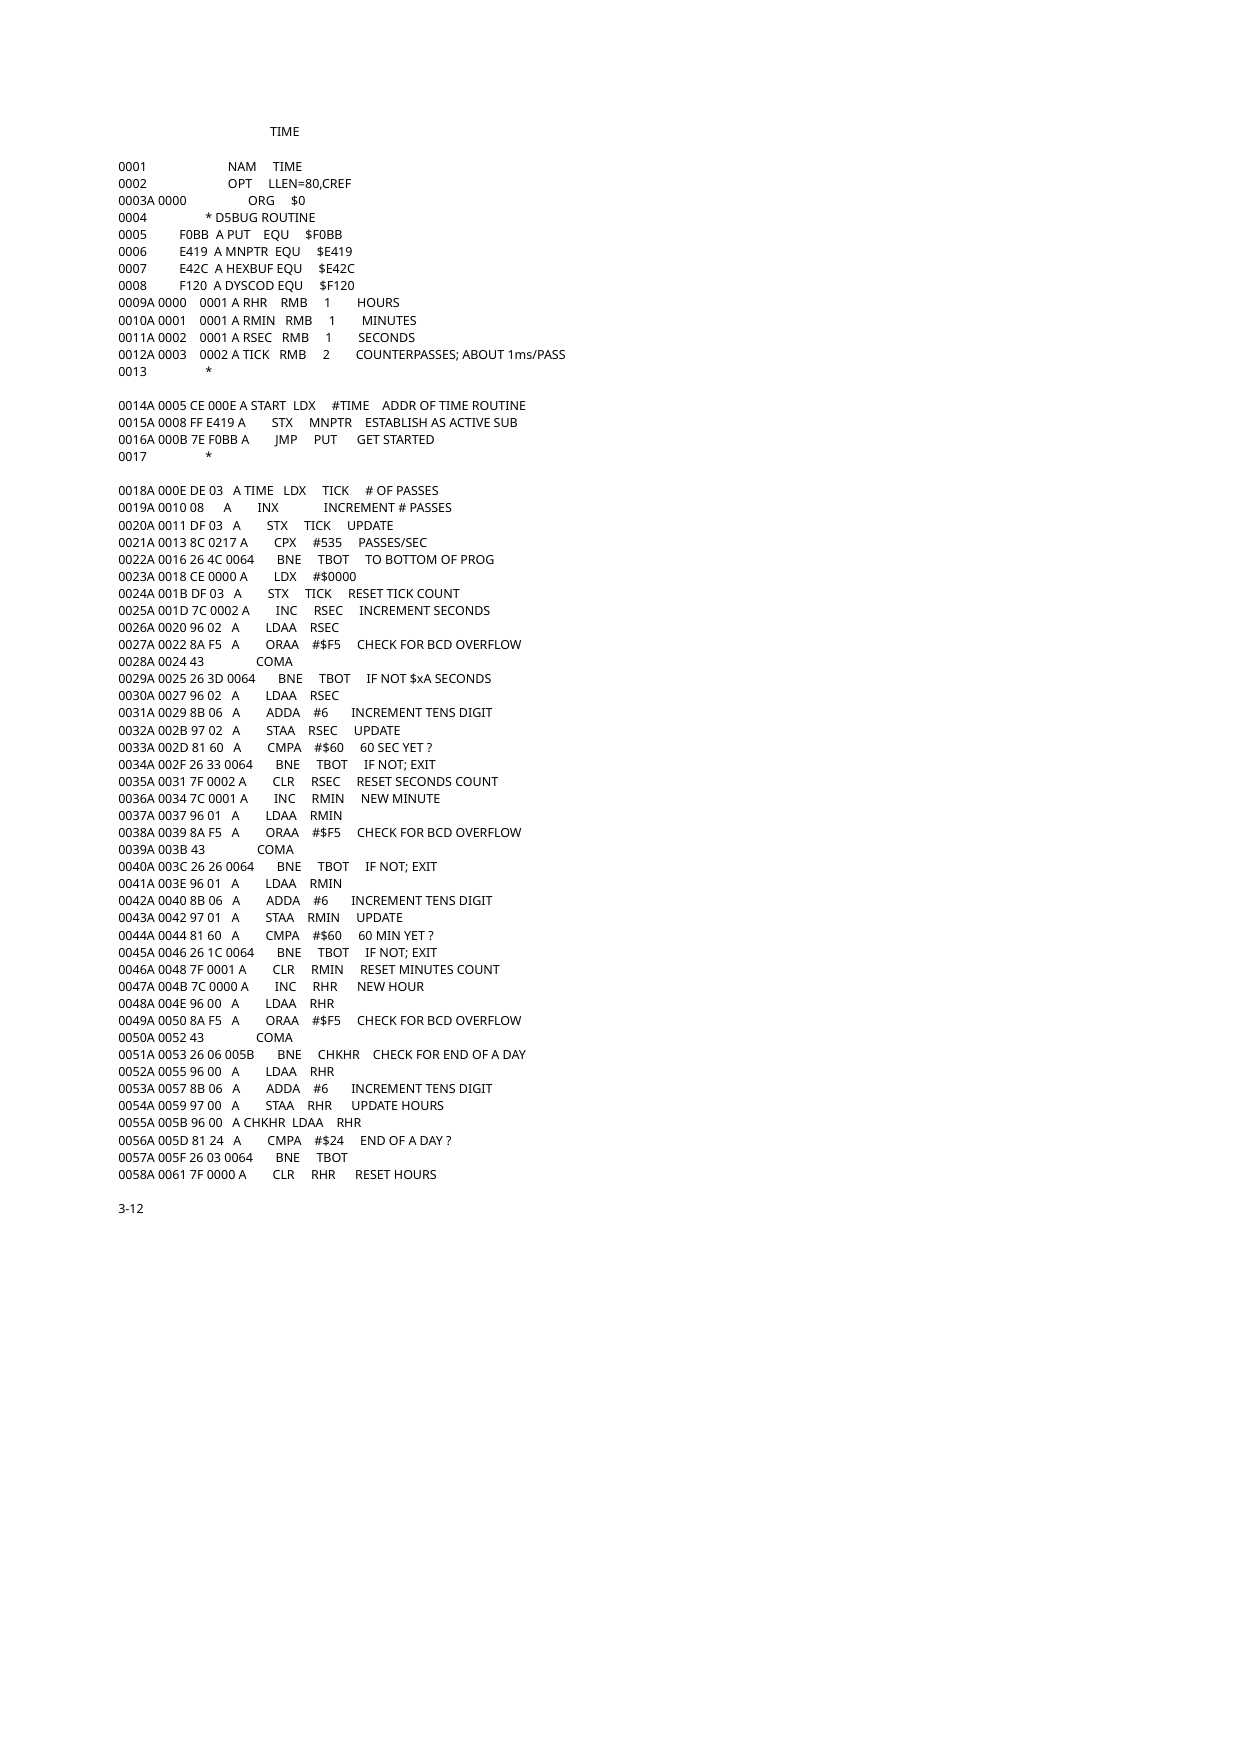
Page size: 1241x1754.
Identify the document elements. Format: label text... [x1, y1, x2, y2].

text 0037A 0037 96 01 A LDAA RMIN [118, 807, 1122, 824]
text 0020A 0011 DF 03 A STX TICK UPDATE [118, 517, 1122, 534]
text 0052A 0055 96 00 A LDAA RHR [118, 1063, 1122, 1080]
text 3-12 [118, 1200, 1122, 1217]
text 0026A 0020 96 02 A LDAA RSEC [118, 619, 1122, 636]
text 0027A 0022 8A F5 A ORAA #$F5 CHECK FOR BCD OVERFLOW [118, 636, 1122, 653]
text 0015A 0008 FF E419 A STX MNPTR ESTABLISH AS ACTIVE SUB [118, 414, 1122, 431]
text 0032A 002B 97 02 A STAA RSEC UPDATE [118, 722, 1122, 739]
text 0009A 0000 0001 A RHR RMB 1 HOURS [118, 294, 1122, 312]
text 0029A 0025 26 3D 0064 BNE TBOT IF NOT $xA SECONDS [118, 670, 1122, 687]
text 0046A 0048 7F 0001 A CLR RMIN RESET MINUTES COUNT [118, 961, 1122, 978]
text 0051A 0053 26 06 005B BNE CHKHR CHECK FOR END OF A DAY [118, 1046, 1122, 1063]
text 0053A 0057 8B 06 A ADDA #6 INCREMENT TENS DIGIT [118, 1080, 1122, 1097]
text 0050A 0052 43 COMA [118, 1029, 1122, 1046]
text 0057A 005F 26 03 0064 BNE TBOT [118, 1149, 1122, 1166]
text 0013 * [118, 363, 1122, 380]
text 0011A 0002 0001 A RSEC RMB 1 SECONDS [118, 329, 1122, 346]
text 0058A 0061 7F 0000 A CLR RHR RESET HOURS [118, 1166, 1122, 1183]
text 0005 F0BB A PUT EQU $F0BB [118, 226, 1122, 243]
text 0047A 004B 7C 0000 A INC RHR NEW HOUR [118, 978, 1122, 995]
text 0036A 0034 7C 0001 A INC RMIN NEW MINUTE [118, 790, 1122, 807]
text 0034A 002F 26 33 0064 BNE TBOT IF NOT; EXIT [118, 756, 1122, 773]
text 0024A 001B DF 03 A STX TICK RESET TICK COUNT [118, 585, 1122, 602]
text 0001 NAM TIME [118, 158, 1122, 175]
text 0019A 0010 08 A INX INCREMENT # PASSES [118, 499, 1122, 517]
text 0033A 002D 81 60 A CMPA #$60 60 SEC YET ? [118, 739, 1122, 756]
text 0007 E42C A HEXBUF EQU $E42C [118, 260, 1122, 277]
text 0021A 0013 8C 0217 A CPX #535 PASSES/SEC [118, 534, 1122, 551]
text 0004 * D5BUG ROUTINE [118, 209, 1122, 226]
text TIME [118, 118, 1122, 141]
text 0048A 004E 96 00 A LDAA RHR [118, 995, 1122, 1012]
text 0010A 0001 0001 A RMIN RMB 1 MINUTES [118, 312, 1122, 329]
text 0006 E419 A MNPTR EQU $E419 [118, 243, 1122, 260]
text 0045A 0046 26 1C 0064 BNE TBOT IF NOT; EXIT [118, 944, 1122, 961]
text 0012A 0003 0002 A TICK RMB 2 COUNTERPASSES; ABOUT 1ms/PASS [118, 346, 1122, 363]
text 0040A 003C 26 26 0064 BNE TBOT IF NOT; EXIT [118, 858, 1122, 875]
text 0002 OPT LLEN=80,CREF [118, 175, 1122, 192]
text 0003A 0000 ORG $0 [118, 192, 1122, 209]
text 0043A 0042 97 01 A STAA RMIN UPDATE [118, 909, 1122, 927]
text 0056A 005D 81 24 A CMPA #$24 END OF A DAY ? [118, 1132, 1122, 1149]
text 0054A 0059 97 00 A STAA RHR UPDATE HOURS [118, 1097, 1122, 1114]
text 0017 * [118, 448, 1122, 465]
text 0014A 0005 CE 000E A START LDX #TIME ADDR OF TIME ROUTINE [118, 397, 1122, 414]
text 0039A 003B 43 COMA [118, 841, 1122, 858]
text 0018A 000E DE 03 A TIME LDX TICK # OF PASSES [118, 482, 1122, 499]
text 0023A 0018 CE 0000 A LDX #$0000 [118, 568, 1122, 585]
text 0055A 005B 96 00 A CHKHR LDAA RHR [118, 1114, 1122, 1132]
text 0041A 003E 96 01 A LDAA RMIN [118, 875, 1122, 892]
text 0008 F120 A DYSCOD EQU $F120 [118, 277, 1122, 294]
text 0035A 0031 7F 0002 A CLR RSEC RESET SECONDS COUNT [118, 773, 1122, 790]
text 0025A 001D 7C 0002 A INC RSEC INCREMENT SECONDS [118, 602, 1122, 619]
text 0049A 0050 8A F5 A ORAA #$F5 CHECK FOR BCD OVERFLOW [118, 1012, 1122, 1029]
text 0038A 0039 8A F5 A ORAA #$F5 CHECK FOR BCD OVERFLOW [118, 824, 1122, 841]
text 0044A 0044 81 60 A CMPA #$60 60 MIN YET ? [118, 927, 1122, 944]
text 0030A 0027 96 02 A LDAA RSEC [118, 687, 1122, 704]
text 0016A 000B 7E F0BB A JMP PUT GET STARTED [118, 431, 1122, 448]
text 0042A 0040 8B 06 A ADDA #6 INCREMENT TENS DIGIT [118, 892, 1122, 909]
text 0031A 0029 8B 06 A ADDA #6 INCREMENT TENS DIGIT [118, 704, 1122, 722]
text 0028A 0024 43 COMA [118, 653, 1122, 670]
text 0022A 0016 26 4C 0064 BNE TBOT TO BOTTOM OF PROG [118, 551, 1122, 568]
